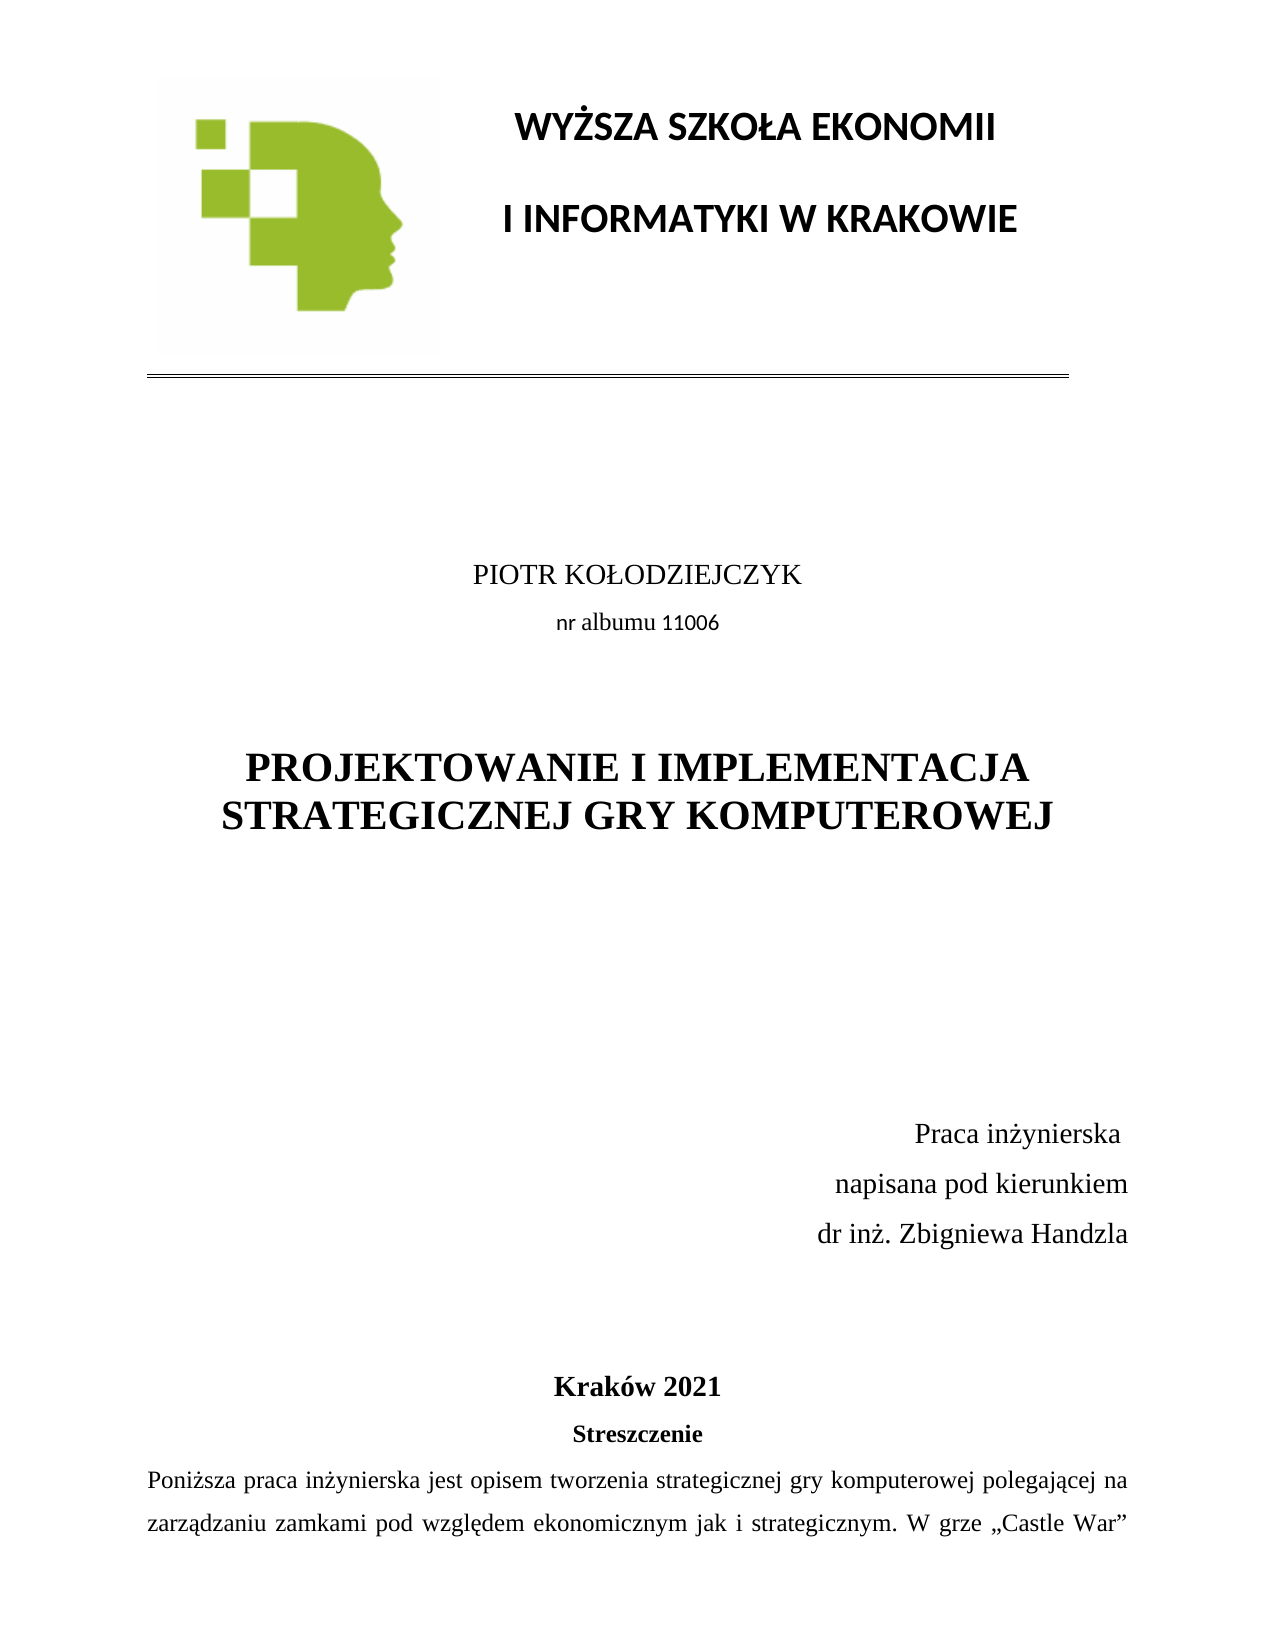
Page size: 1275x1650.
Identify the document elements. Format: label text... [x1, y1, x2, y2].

table_header [147, 75, 451, 373]
text Praca inżynierska [147, 1116, 1128, 1150]
text Poniższa praca inżynierska jest opisem tworzenia strategicznej gry komputerowej polegającej na zarządzaniu zamkami pod względem ekonomicznym jak i strategicznym. W grze „Castle War” [147, 1465, 1128, 1537]
text napisana pod kierunkiem [147, 1166, 1128, 1200]
text Kraków 2021 [147, 1369, 1128, 1403]
text nr albumu 11006 [147, 607, 1128, 636]
text Streszczenie [147, 1419, 1128, 1448]
text PIOTR KOŁODZIEJCZYK [147, 557, 1128, 590]
text PROJEKTOWANIE I IMPLEMENTACJA STRATEGICZNEJ GRY KOMPUTEROWEJ [147, 742, 1128, 838]
table_header WYŻSZA SZKOŁA EKONOMII I INFORMATYKI W KRAKOWIE [451, 75, 1069, 373]
text dr inż. Zbigniewa Handzla [147, 1217, 1128, 1250]
